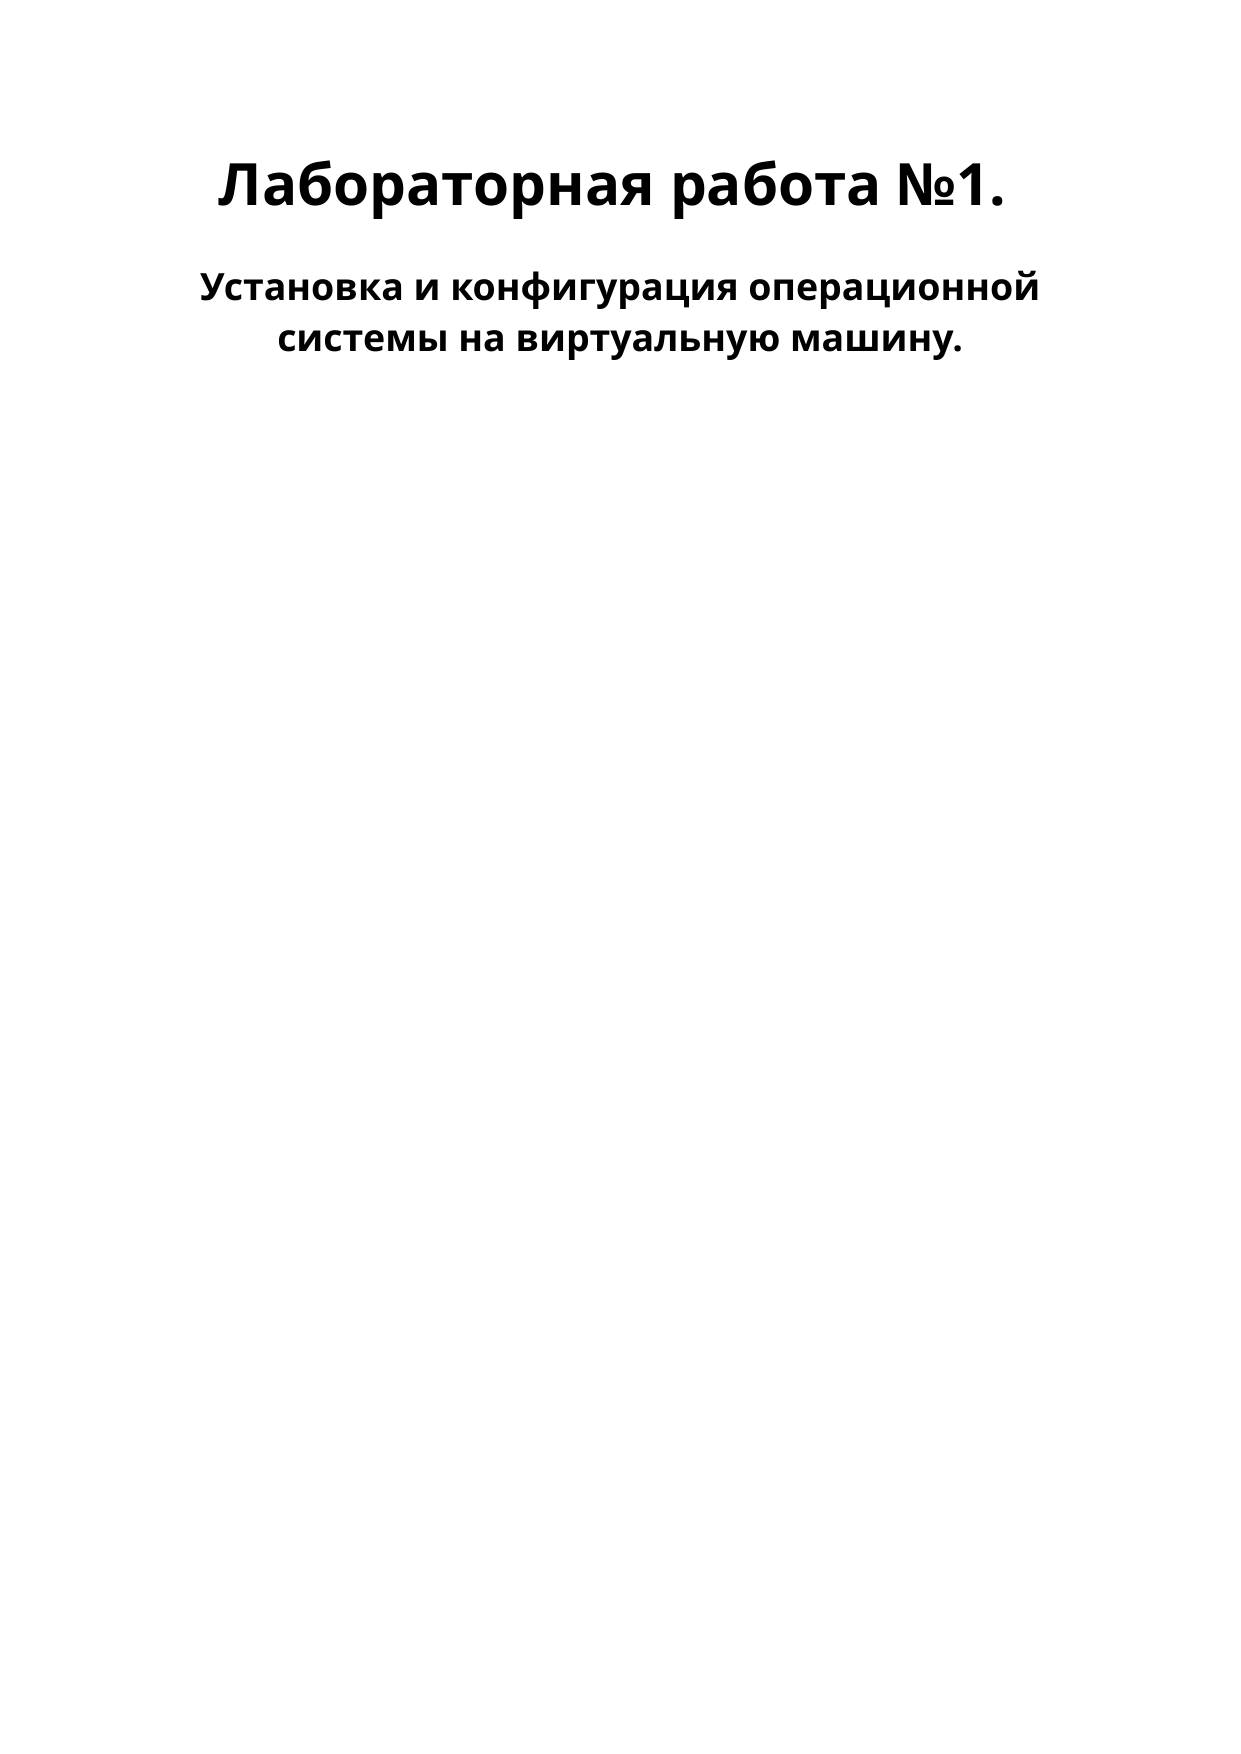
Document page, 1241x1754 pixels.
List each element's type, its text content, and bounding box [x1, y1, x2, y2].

subtitle Установка и конфигурация операционной системы на виртуальную машину. [118, 260, 1122, 362]
title Лабораторная работа №1. [118, 143, 1122, 223]
